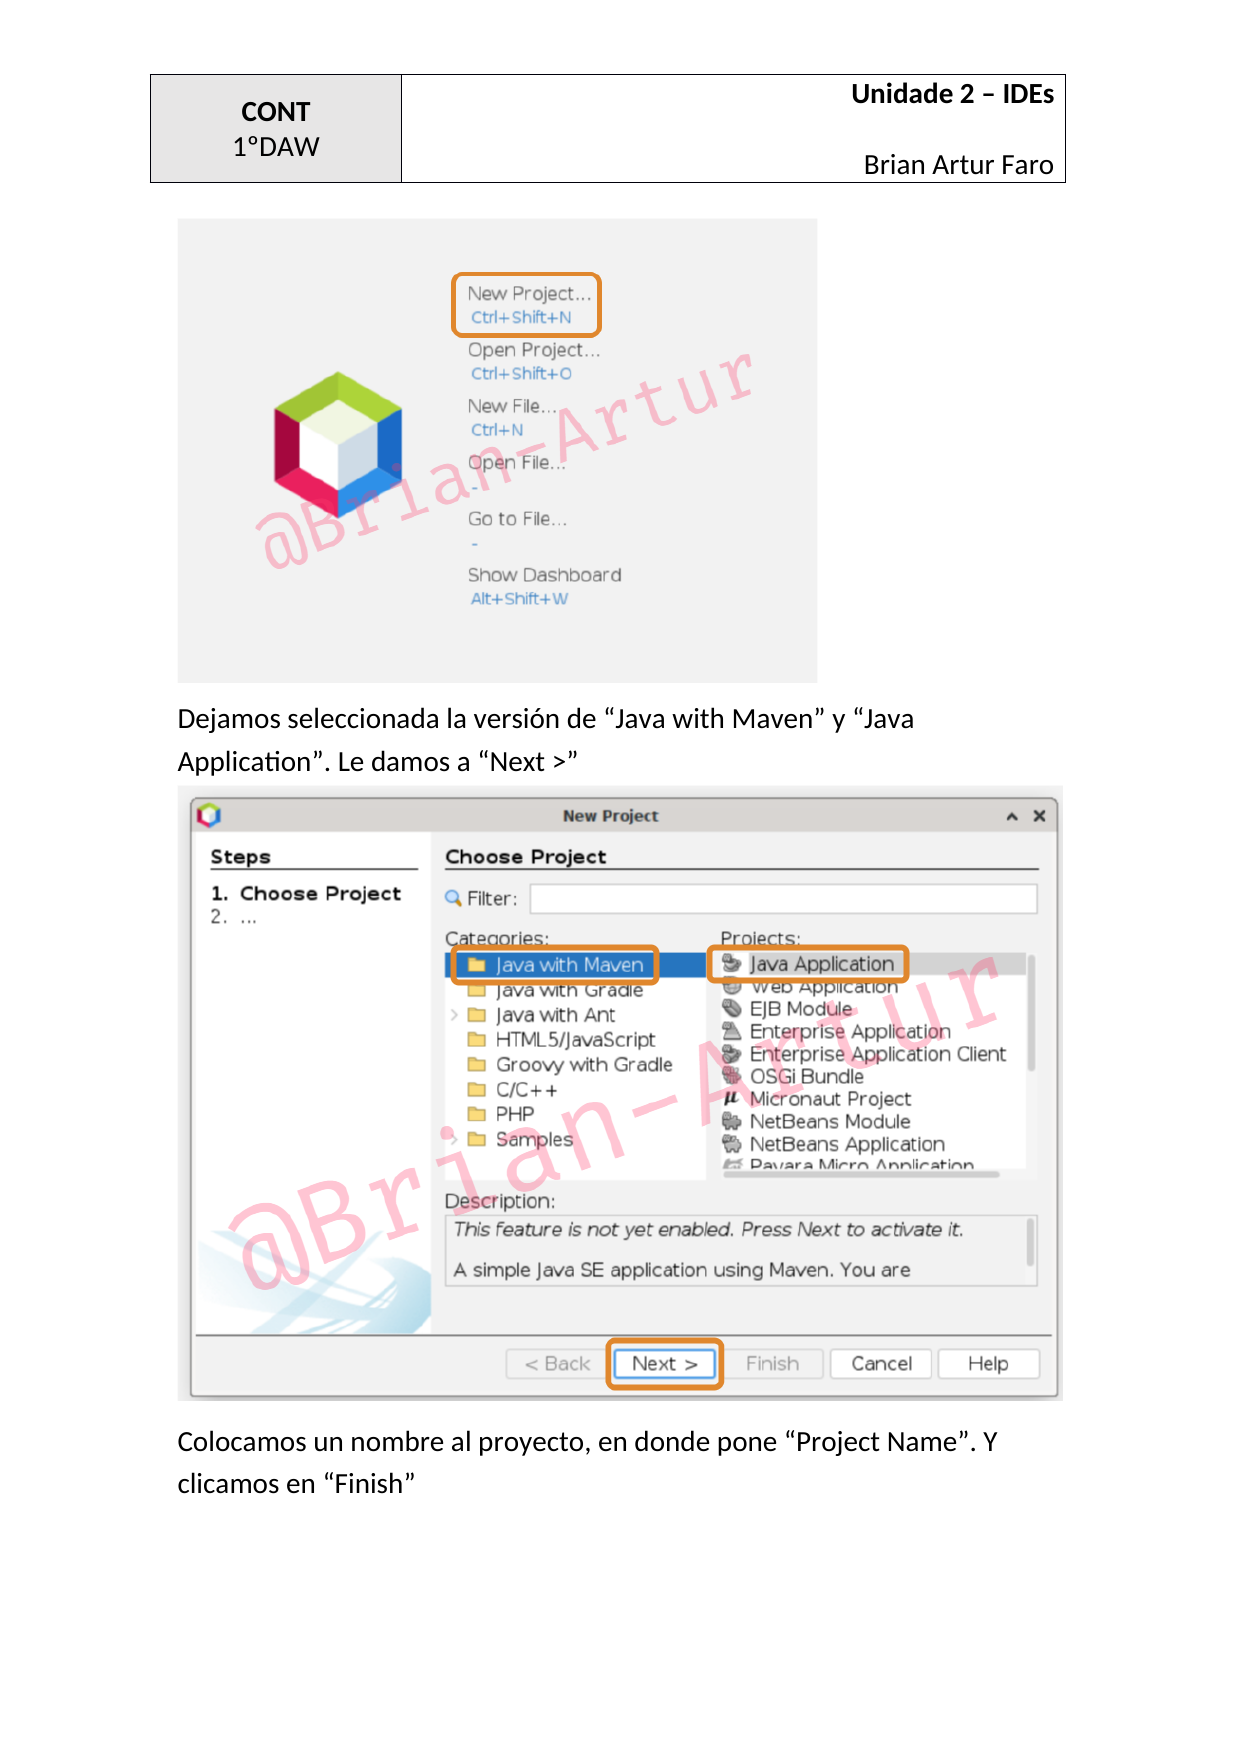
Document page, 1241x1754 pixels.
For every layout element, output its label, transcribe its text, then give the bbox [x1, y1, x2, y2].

text Colocamos un nombre al proyecto, en donde pone “Project Name”. Y clicamos en “Finish” [177, 1423, 1063, 1501]
picture [177, 218, 818, 683]
picture [177, 785, 1063, 1401]
text Dejamos seleccionada la versión de “Java with Maven” y “Java Application”. Le damos a “Next >” [177, 700, 1063, 785]
